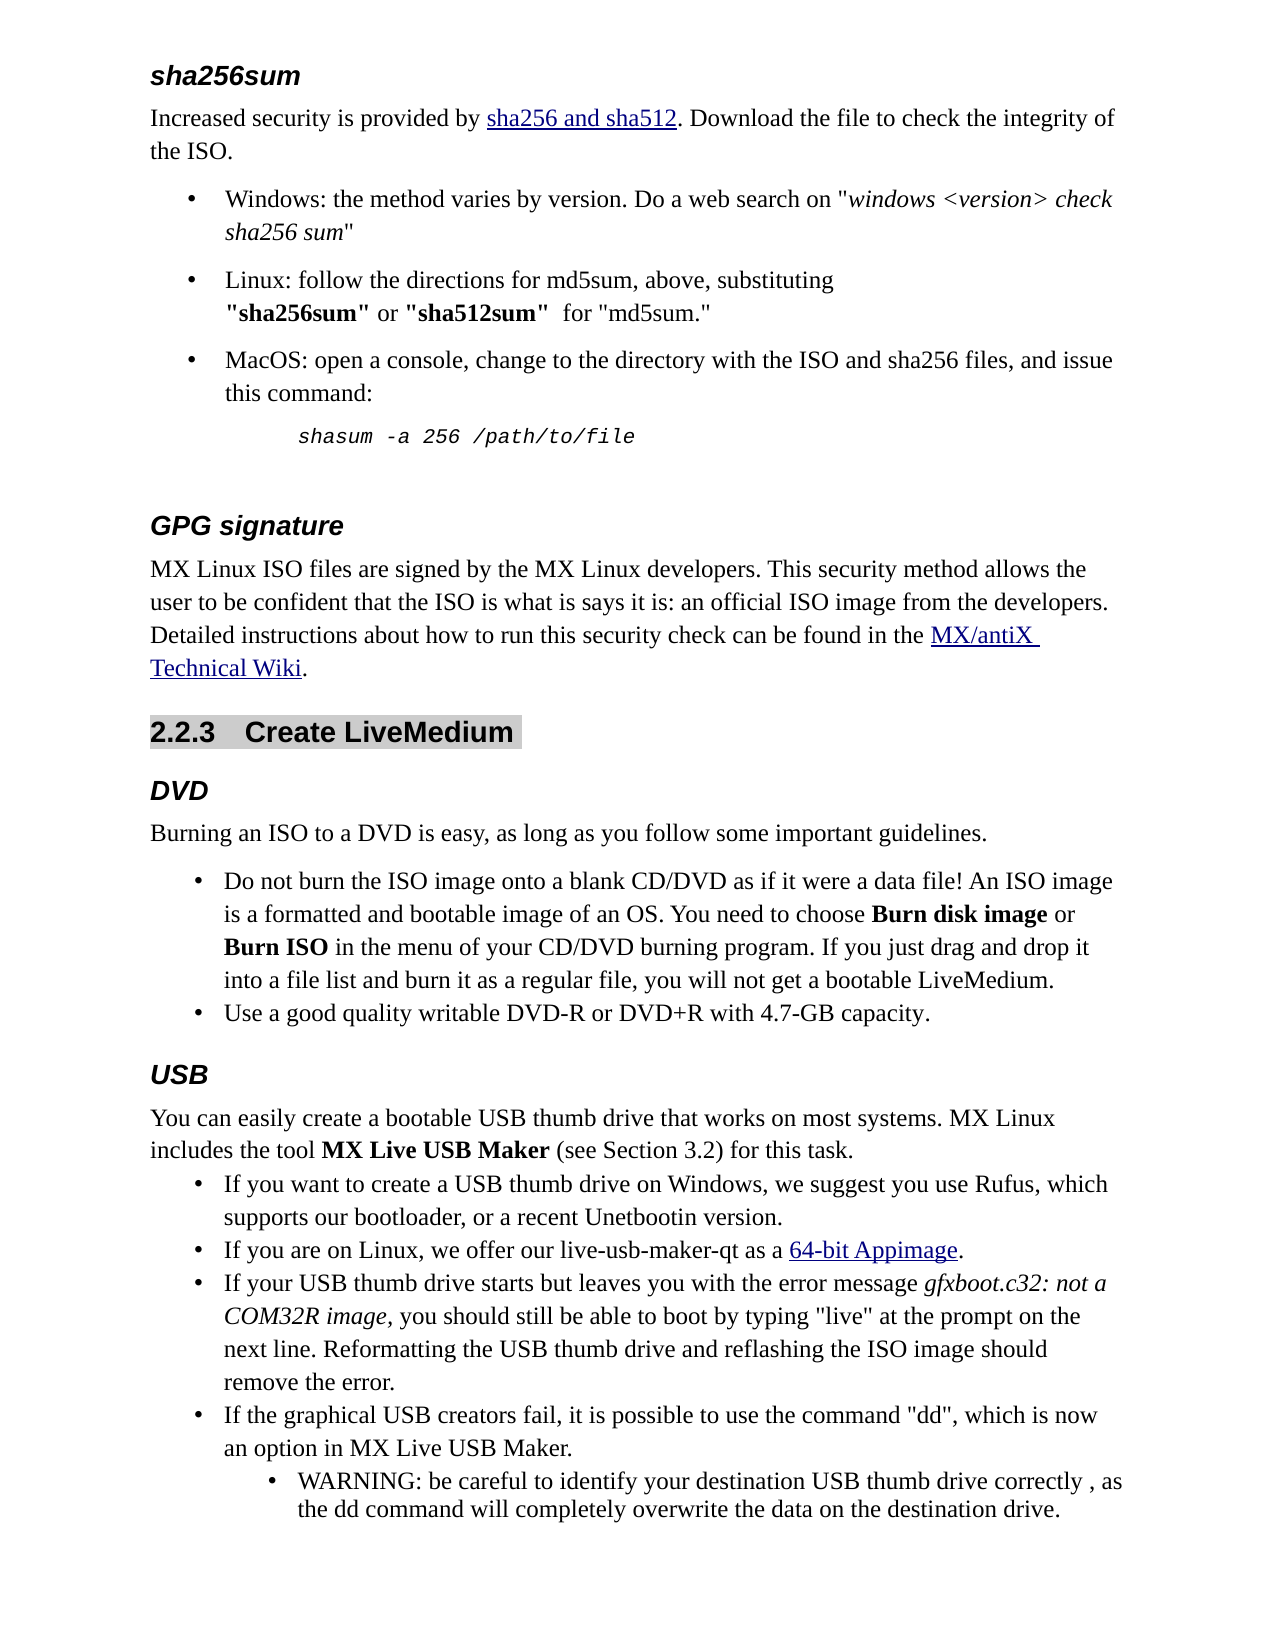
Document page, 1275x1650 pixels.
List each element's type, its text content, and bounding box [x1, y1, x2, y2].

text MX Linux ISO files are signed by the MX Linux developers. This security method allows the user to be confident that the ISO is what is says it is: an official ISO image from the developers. Detailed instructions about how to run this security check can be found in the MX/antiX Technical Wiki. [150, 554, 1125, 682]
text shasum -a 256 /path/to/file [150, 426, 1125, 449]
subtitle USB [150, 1058, 1125, 1090]
text Burning an ISO to a DVD is easy, as long as you follow some important guidelines. [150, 818, 1125, 847]
list Windows: the method varies by version. Do a web search on "windows <version> check sha256 sum" [187, 184, 1125, 246]
subtitle DVD [150, 774, 1125, 806]
subtitle 2.2.3 Create LiveMedium [522, 715, 1125, 749]
list Linux: follow the directions for md5sum, above, substituting "sha256sum" or "sha512sum" for "md5sum." [187, 265, 1125, 326]
list If you want to create a USB thumb drive on Windows, we suggest you use Rufus, which supports our bootloader, or a recent Unetbootin version. [194, 1169, 1125, 1230]
subtitle GPG signature [150, 510, 1125, 542]
text Increased security is provided by sha256 and sha512. Download the file to check the integrity of the ISO. [150, 103, 1125, 165]
list If you are on Linux, we offer our live-usb-maker-qt as a 64-bit Appimage. [194, 1235, 1125, 1263]
subtitle sha256sum [150, 59, 1125, 91]
list MacOS: open a console, change to the directory with the ISO and sha256 files, and issue this command: [187, 345, 1125, 407]
list WARNING: be careful to identify your destination USB thumb drive correctly , as the dd command will completely overwrite the data on the destination drive. [268, 1466, 1125, 1523]
list If your USB thumb drive starts but leaves you with the error message gfxboot.c32: not a COM32R image, you should still be able to boot by typing "live" at the prompt on the next line. Reformatting the USB thumb drive and reflashing the ISO image should remove the error. [194, 1268, 1125, 1396]
text You can easily create a bootable USB thumb drive that works on most systems. MX Linux includes the tool MX Live USB Maker (see Section 3.2) for this task. [150, 1103, 1125, 1164]
list Do not burn the ISO image onto a blank CD/DVD as if it were a data file! An ISO image is a formatted and bootable image of an OS. You need to choose Burn disk image or Burn ISO in the menu of your CD/DVD burning program. If you just drag and drop it into a file list and burn it as a regular file, you will not get a bootable LiveMedium. [194, 866, 1125, 994]
list Use a good quality writable DVD-R or DVD+R with 4.7-GB capacity. [194, 998, 1125, 1027]
list If the graphical USB creators fail, it is possible to use the command "dd", which is now an option in MX Live USB Maker. [194, 1400, 1125, 1462]
